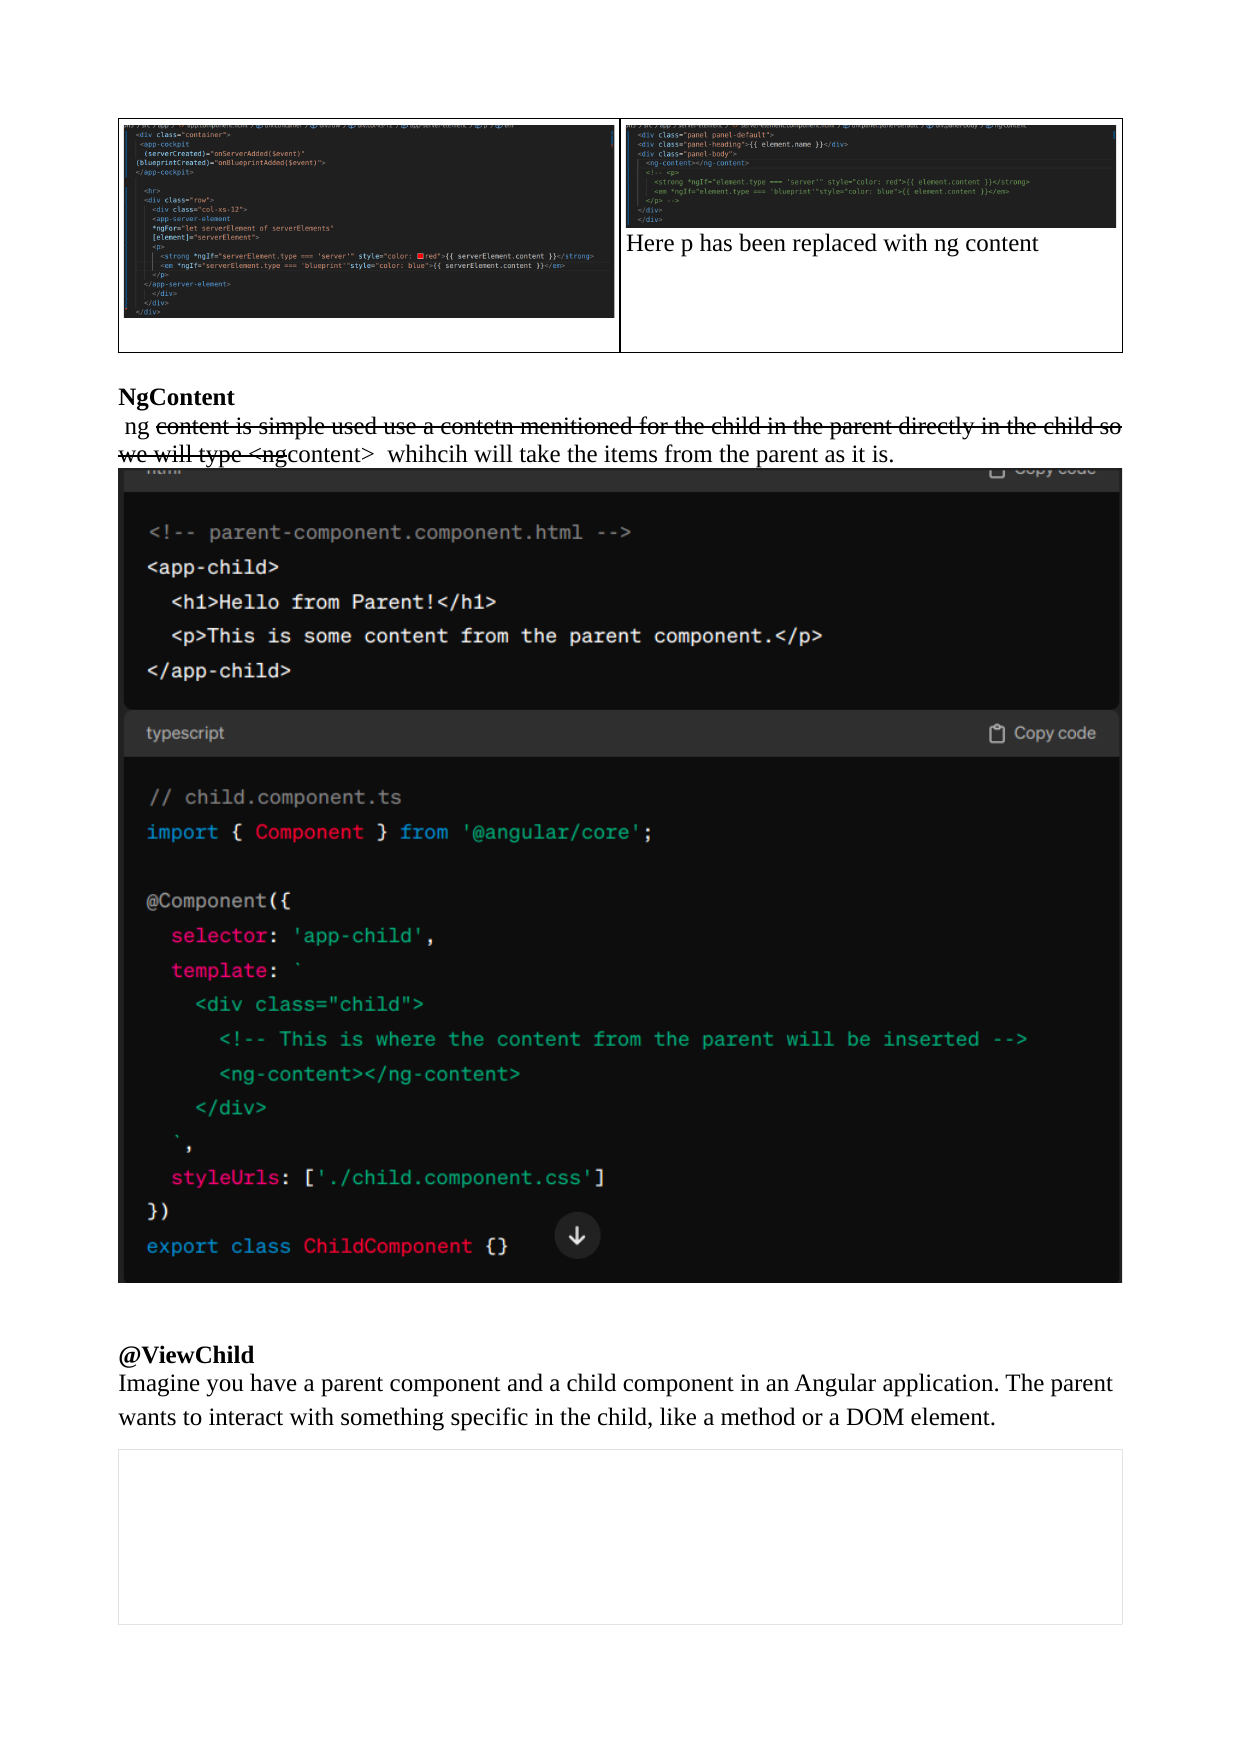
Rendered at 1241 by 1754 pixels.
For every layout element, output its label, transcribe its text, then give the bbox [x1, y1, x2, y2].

picture [123, 125, 615, 318]
table_header [119, 119, 619, 352]
picture [625, 125, 1117, 228]
text @ViewChild [118, 1340, 1122, 1368]
text ng content is simple used use a contetn menitioned for the child in the parent directly in the child so we will type <ngcontent> whihcih will take the items from the parent as it is. [118, 411, 1122, 468]
text Imagine you have a parent component and a child component in an Angular application. The parent wants to interact with something specific in the child, like a method or a DOM element. [118, 1368, 1122, 1430]
picture [118, 468, 1123, 1283]
table_header Here p has been replaced with ng content [621, 119, 1122, 352]
text NgContent [118, 382, 1122, 411]
